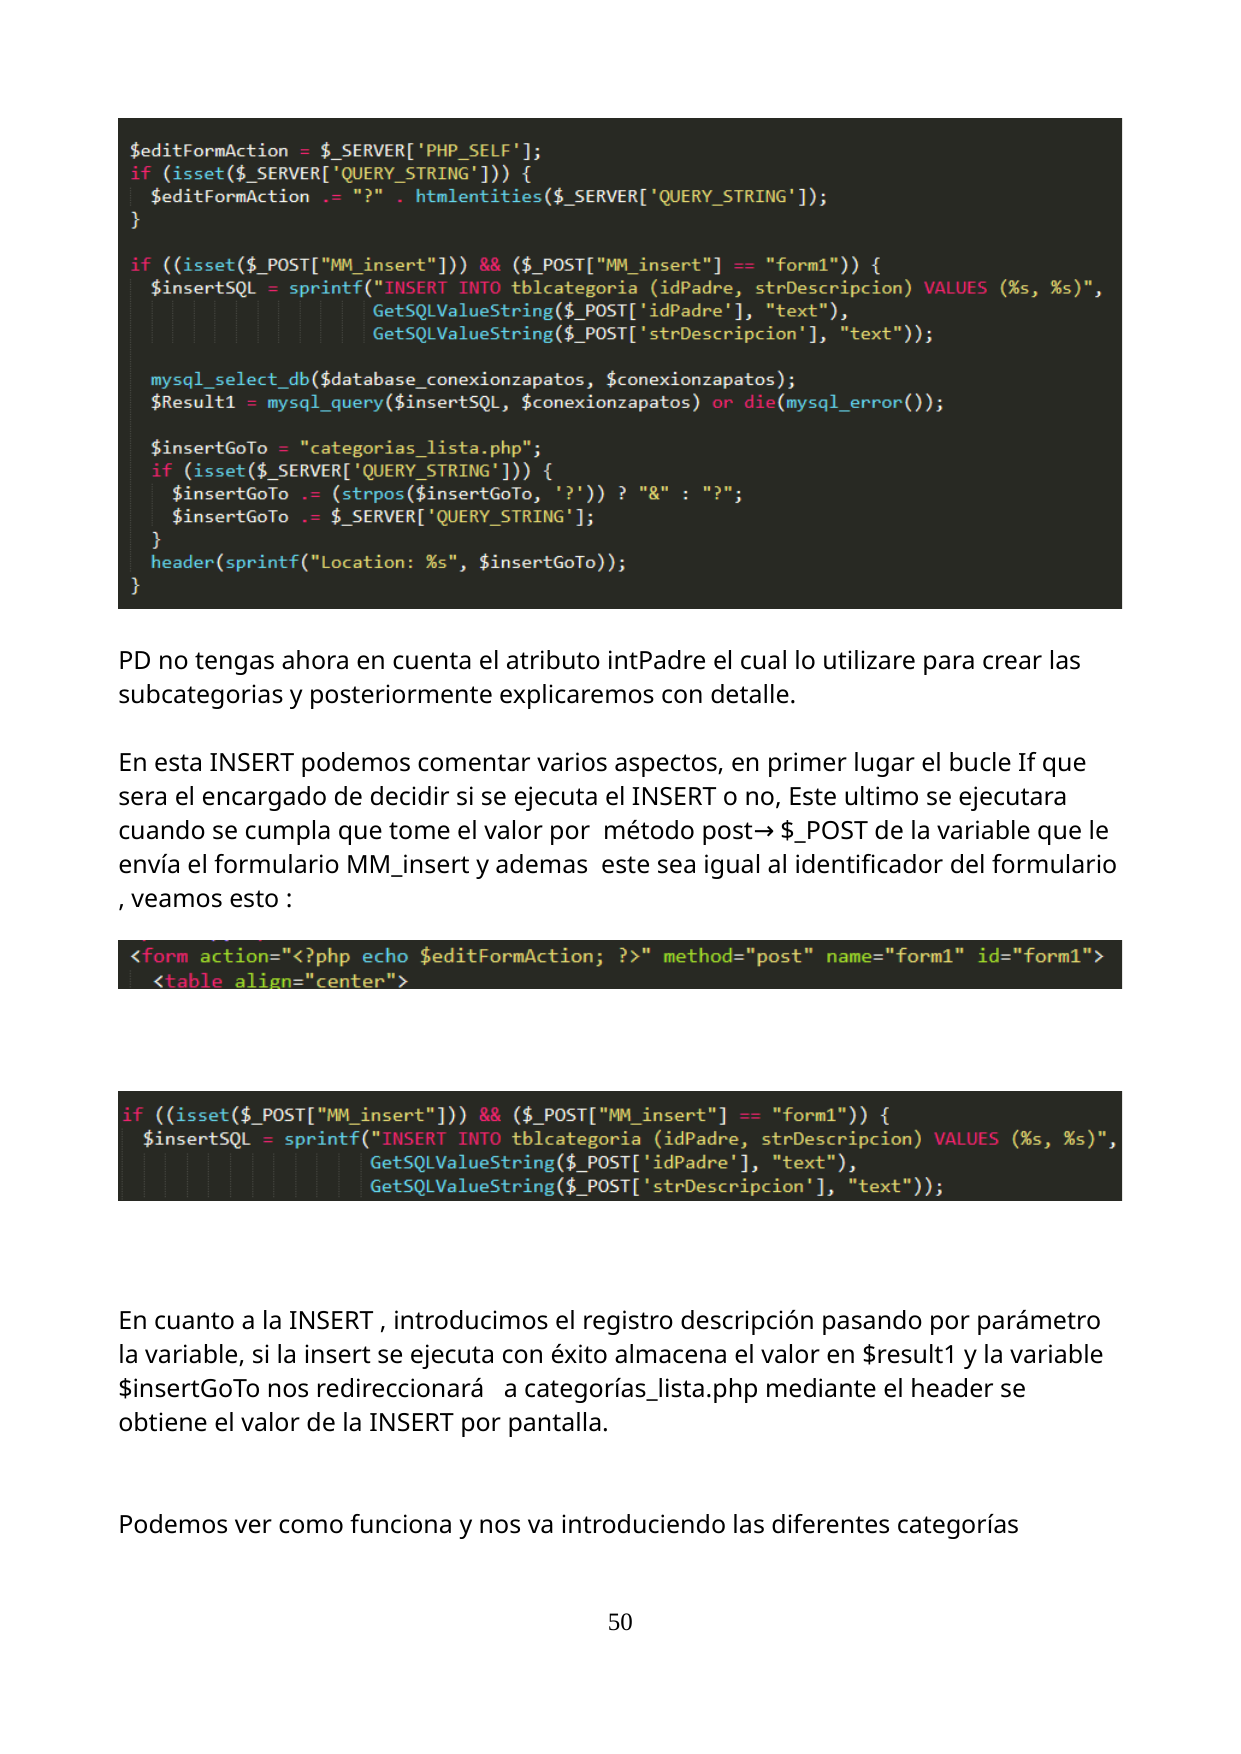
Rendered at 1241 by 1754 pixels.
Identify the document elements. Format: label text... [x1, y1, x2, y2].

text Podemos ver como funciona y nos va introduciendo las diferentes categorías [118, 1507, 1122, 1541]
text En cuanto a la INSERT , introducimos el registro descripción pasando por parámetro la variable, si la insert se ejecuta con éxito almacena el valor en $result1 y la variable $insertGoTo nos redireccionará a categorías_lista.php mediante el header se obtiene el valor de la INSERT por pantalla. [118, 1303, 1122, 1439]
picture [118, 1091, 1123, 1201]
text En esta INSERT podemos comentar varios aspectos, en primer lugar el bucle If que sera el encargado de decidir si se ejecuta el INSERT o no, Este ultimo se ejecutara cuando se cumpla que tome el valor por método post→ $_POST de la variable que le envía el formulario MM_insert y ademas este sea igual al identificador del formulario , veamos esto : [118, 745, 1122, 915]
text PD no tengas ahora en cuenta el atributo intPadre el cual lo utilizare para crear las subcategorias y posteriormente explicaremos con detalle. [118, 643, 1122, 711]
picture [118, 940, 1123, 989]
picture [118, 118, 1123, 609]
